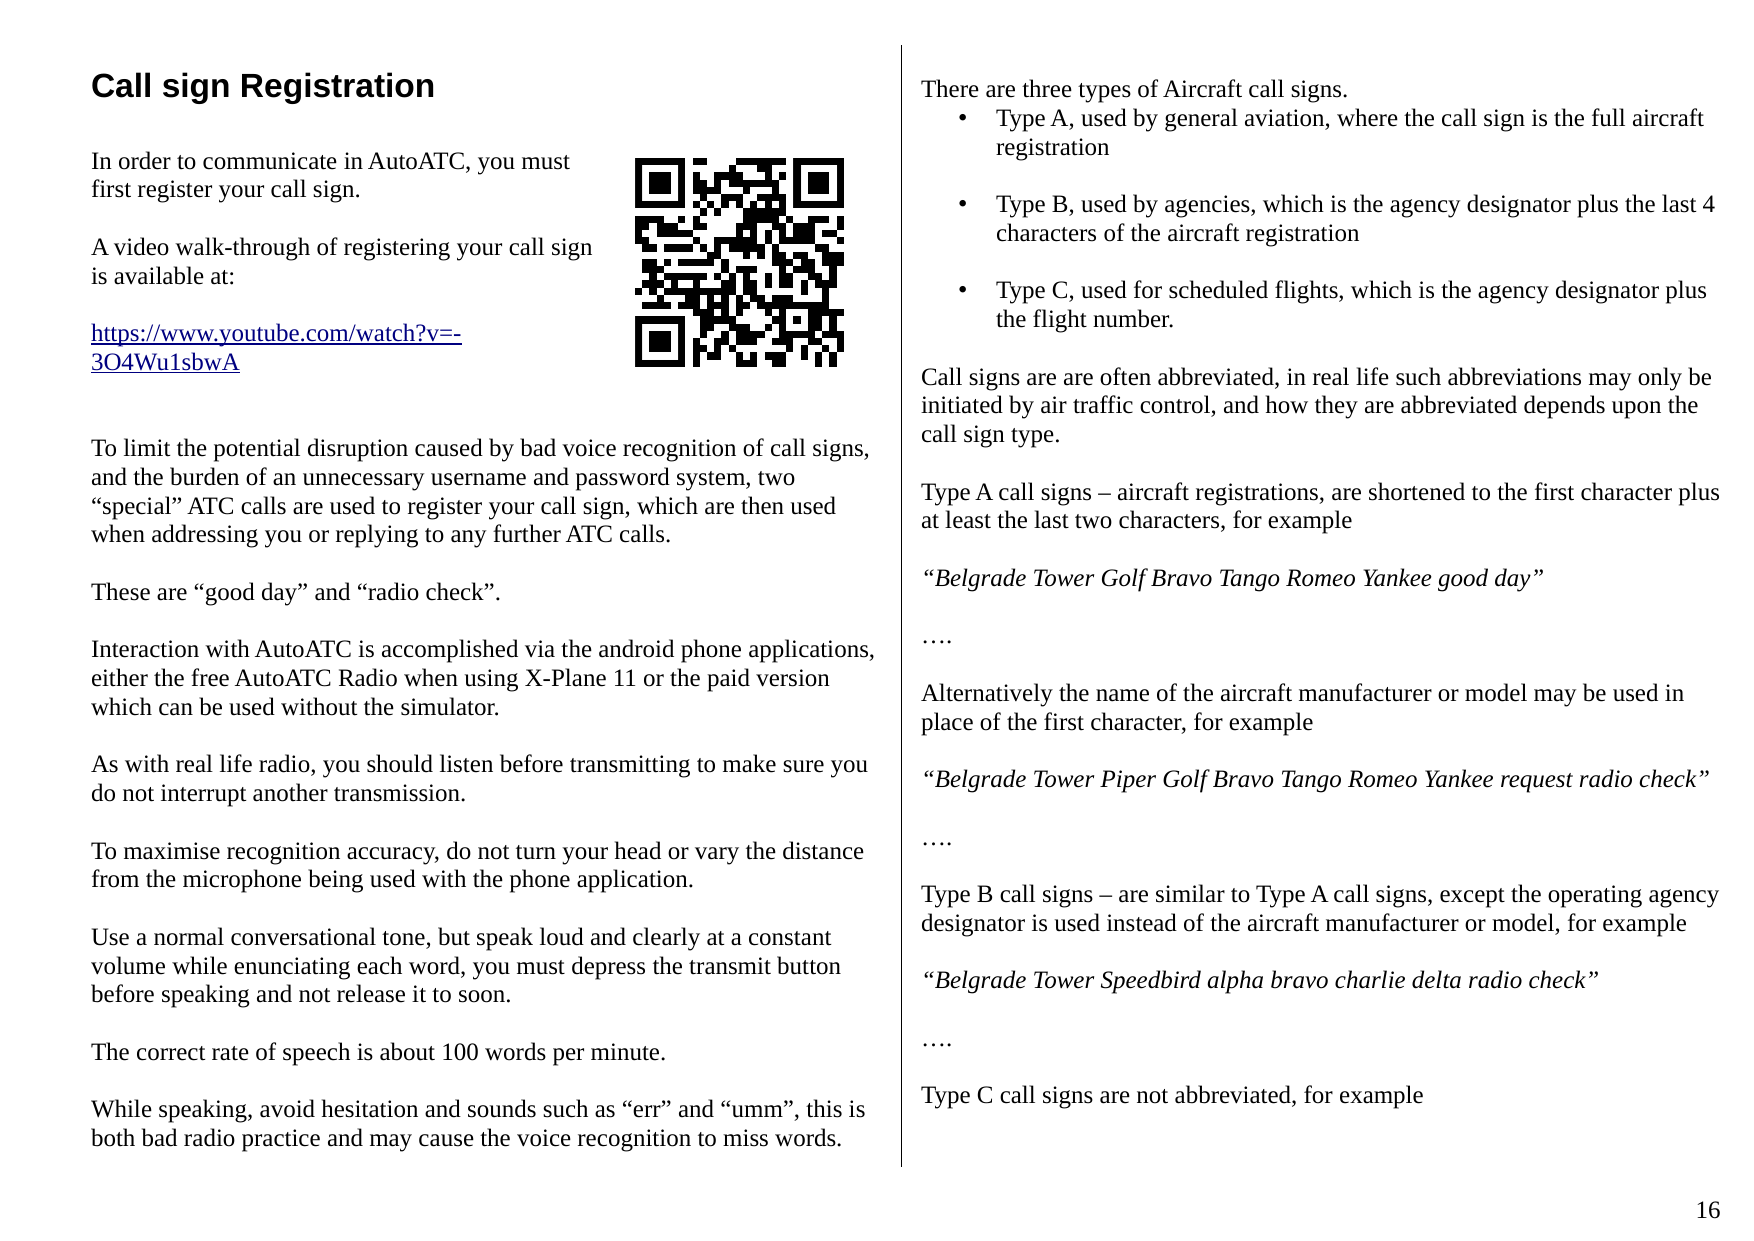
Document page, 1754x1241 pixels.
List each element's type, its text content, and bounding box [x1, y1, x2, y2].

text While speaking, avoid hesitation and sounds such as “err” and “umm”, this is both bad radio practice and may cause the voice recognition to miss words. [91, 1094, 881, 1152]
text In order to communicate in AutoATC, you must first register your call sign. [91, 146, 604, 203]
text Type B call signs – are similar to Type A call signs, except the operating agency designator is used instead of the aircraft manufacturer or model, for example [921, 879, 1720, 937]
text As with real life radio, you should listen before transmitting to make sure you do not interrupt another transmission. [91, 749, 881, 807]
text To limit the potential disruption caused by bad voice recognition of call signs, and the burden of an unnecessary username and password system, two “special” ATC calls are used to register your call sign, which are then used when addressing you or replying to any further ATC calls. [91, 433, 881, 548]
text …. [921, 1023, 1720, 1052]
text …. [921, 822, 1720, 850]
subtitle Call sign Registration [91, 66, 898, 105]
text The correct rate of speech is about 100 words per minute. [91, 1037, 881, 1066]
text Alternatively the name of the aircraft manufacturer or model may be used in place of the first character, for example [921, 678, 1720, 735]
picture [604, 127, 874, 397]
text These are “good day” and “radio check”. [91, 577, 881, 606]
list Type B, used by agencies, which is the agency designator plus the last 4 characters of the aircraft registration [958, 189, 1738, 247]
text “Belgrade Tower Golf Bravo Tango Romeo Yankee good day” [921, 563, 1720, 592]
list Type A, used by general aviation, where the call sign is the full aircraft registration [958, 103, 1738, 160]
text “Belgrade Tower Speedbird alpha bravo charlie delta radio check” [921, 965, 1720, 994]
text A video walk-through of registering your call sign is available at: [91, 232, 604, 289]
text There are three types of Aircraft call signs. [921, 74, 1720, 103]
list Type C, used for scheduled flights, which is the agency designator plus the flight number. [958, 275, 1738, 333]
text …. [921, 620, 1720, 649]
text Interaction with AutoATC is accomplished via the android phone applications, either the free AutoATC Radio when using X-Plane 11 or the paid version which can be used without the simulator. [91, 634, 881, 721]
text Use a normal conversational tone, but speak loud and clearly at a constant volume while enunciating each word, you must depress the transmit button before speaking and not release it to soon. [91, 922, 881, 1008]
text https://www.youtube.com/watch?v=-3O4Wu1sbwA [91, 318, 604, 376]
text Type C call signs are not abbreviated, for example [921, 1080, 1720, 1109]
text Type A call signs – aircraft registrations, are shortened to the first character plus at least the last two characters, for example [921, 477, 1720, 534]
text “Belgrade Tower Piper Golf Bravo Tango Romeo Yankee request radio check” [921, 764, 1720, 793]
text To maximise recognition accuracy, do not turn your head or vary the distance from the microphone being used with the phone application. [91, 836, 881, 893]
text Call signs are are often abbreviated, in real life such abbreviations may only be initiated by air traffic control, and how they are abbreviated depends upon the call sign type. [921, 362, 1720, 448]
